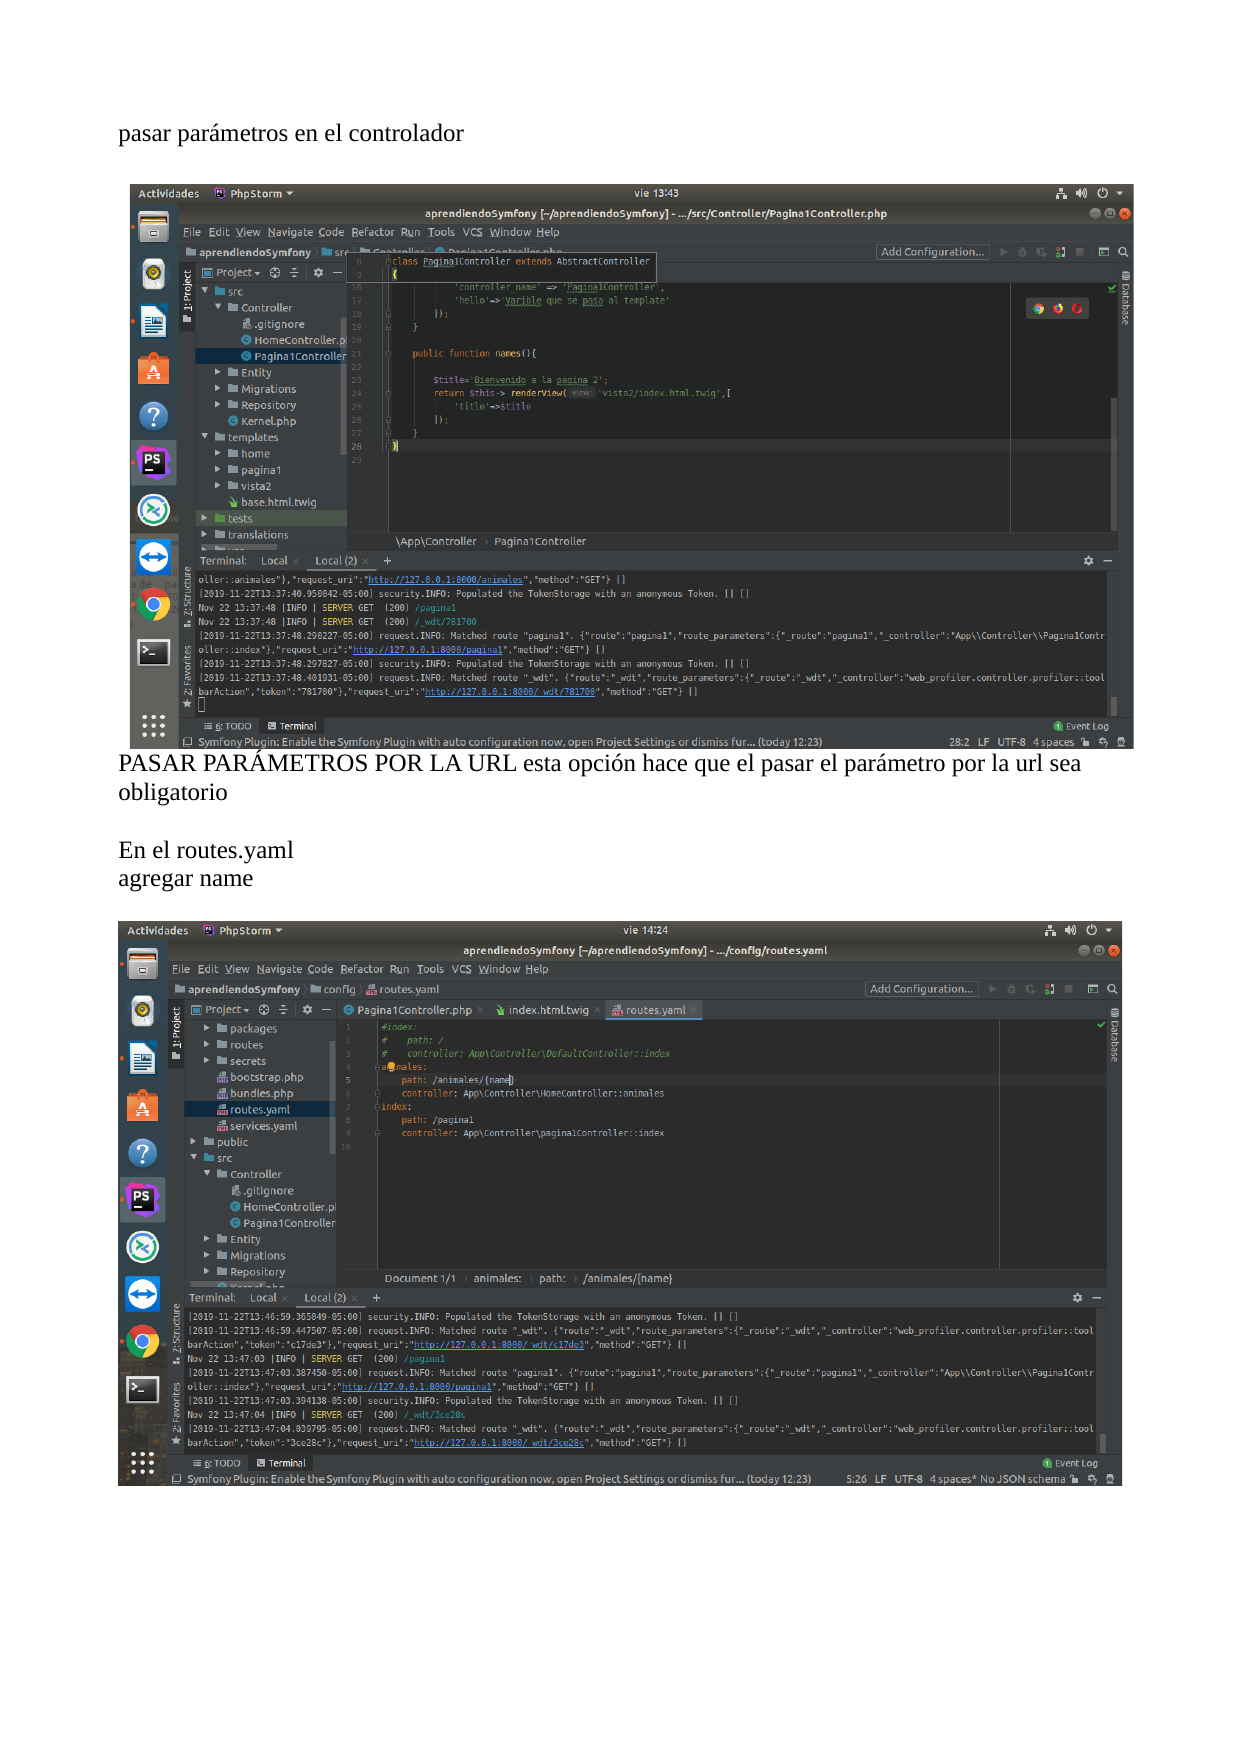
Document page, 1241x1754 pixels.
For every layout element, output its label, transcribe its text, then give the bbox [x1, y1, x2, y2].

text pasar parámetros en el controlador [118, 118, 1122, 147]
text En el routes.yaml [118, 835, 1122, 863]
text agregar name [118, 863, 1122, 892]
text PASAR PARÁMETROS POR LA URL esta opción hace que el pasar el parámetro por la url sea obligatorio [118, 204, 1122, 806]
